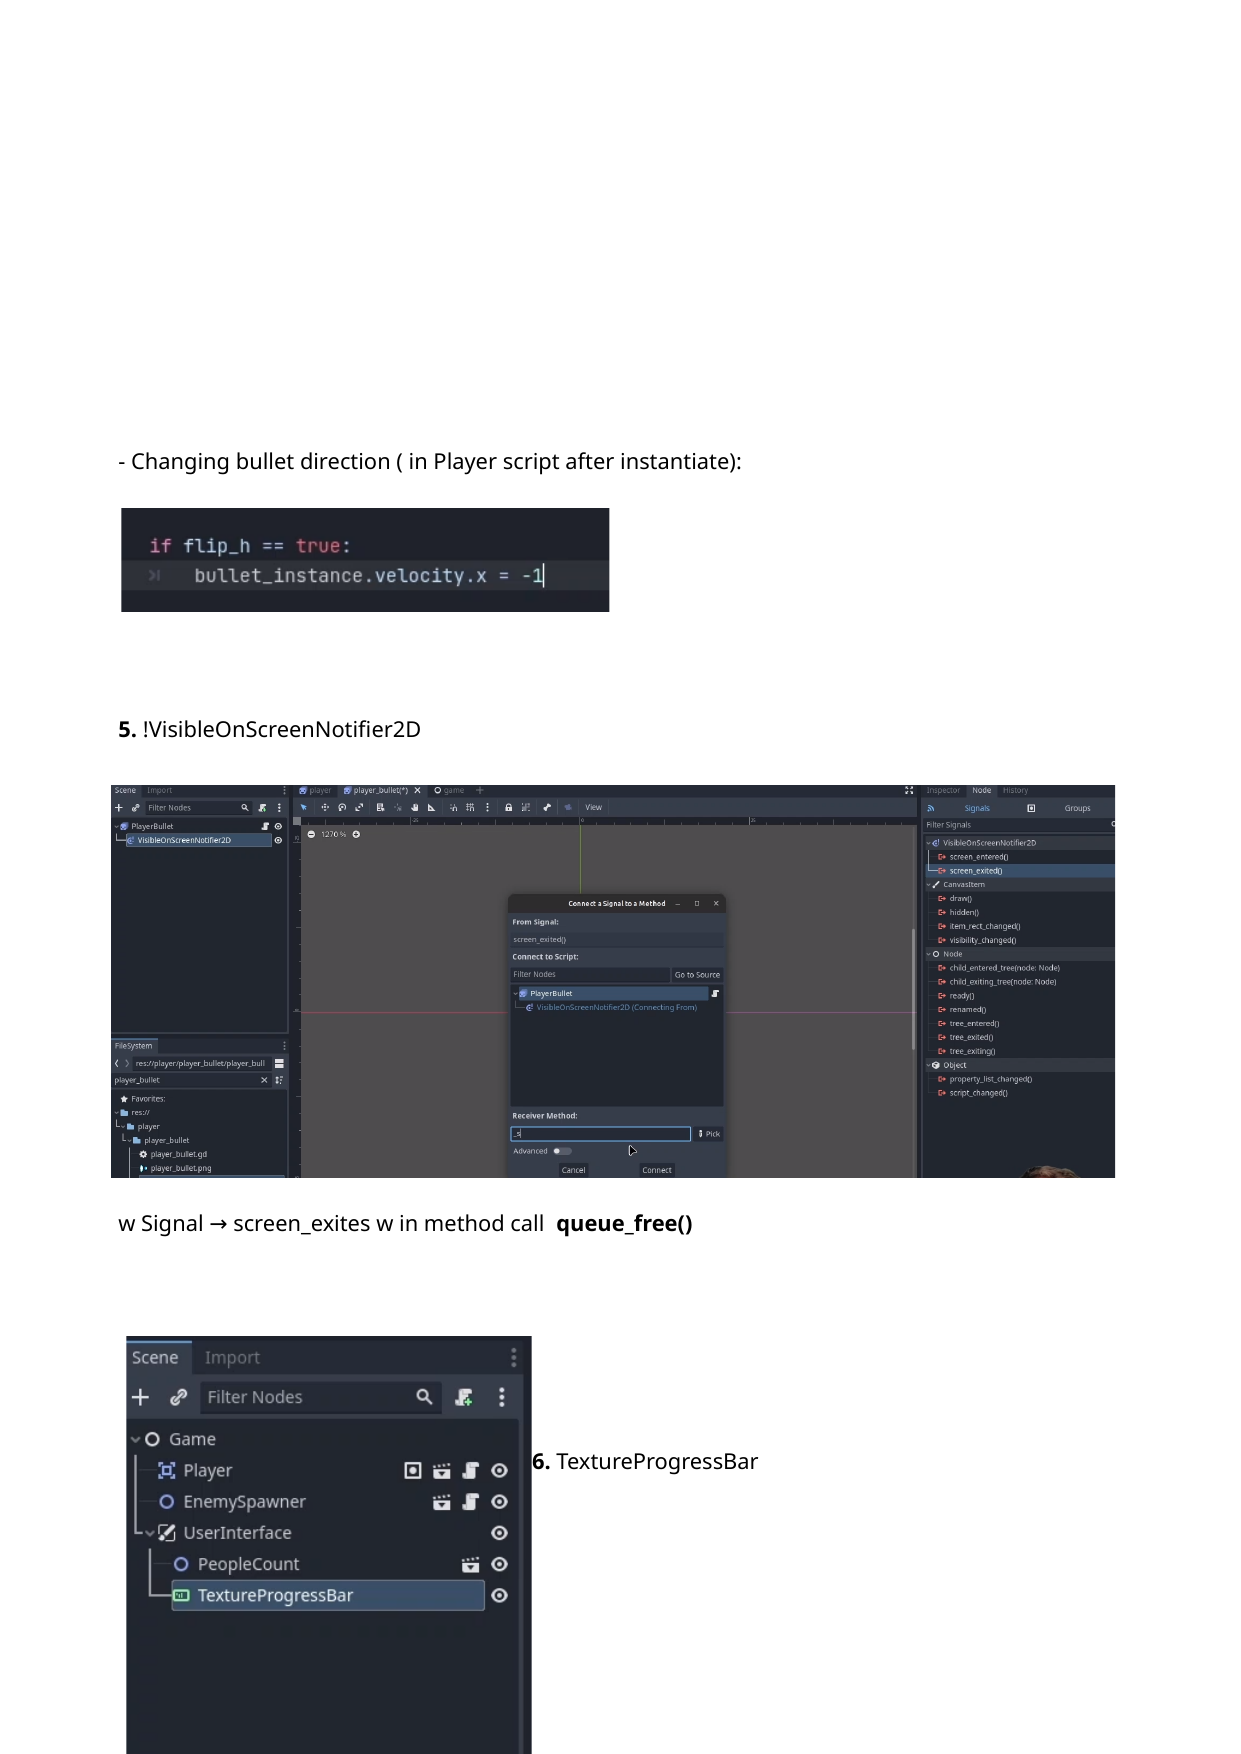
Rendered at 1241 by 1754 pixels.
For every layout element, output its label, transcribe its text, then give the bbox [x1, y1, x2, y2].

text 6. TextureProgressBar [532, 1446, 1122, 1476]
text 5. !VisibleOnScreenNotifier2D [118, 714, 1122, 744]
picture [111, 785, 1116, 1178]
picture [121, 508, 610, 612]
picture [126, 1336, 532, 1754]
text w Signal → screen_exites w in method call queue_free() [118, 1208, 1122, 1237]
text - Changing bullet direction ( in Player script after instantiate): [118, 446, 1122, 476]
